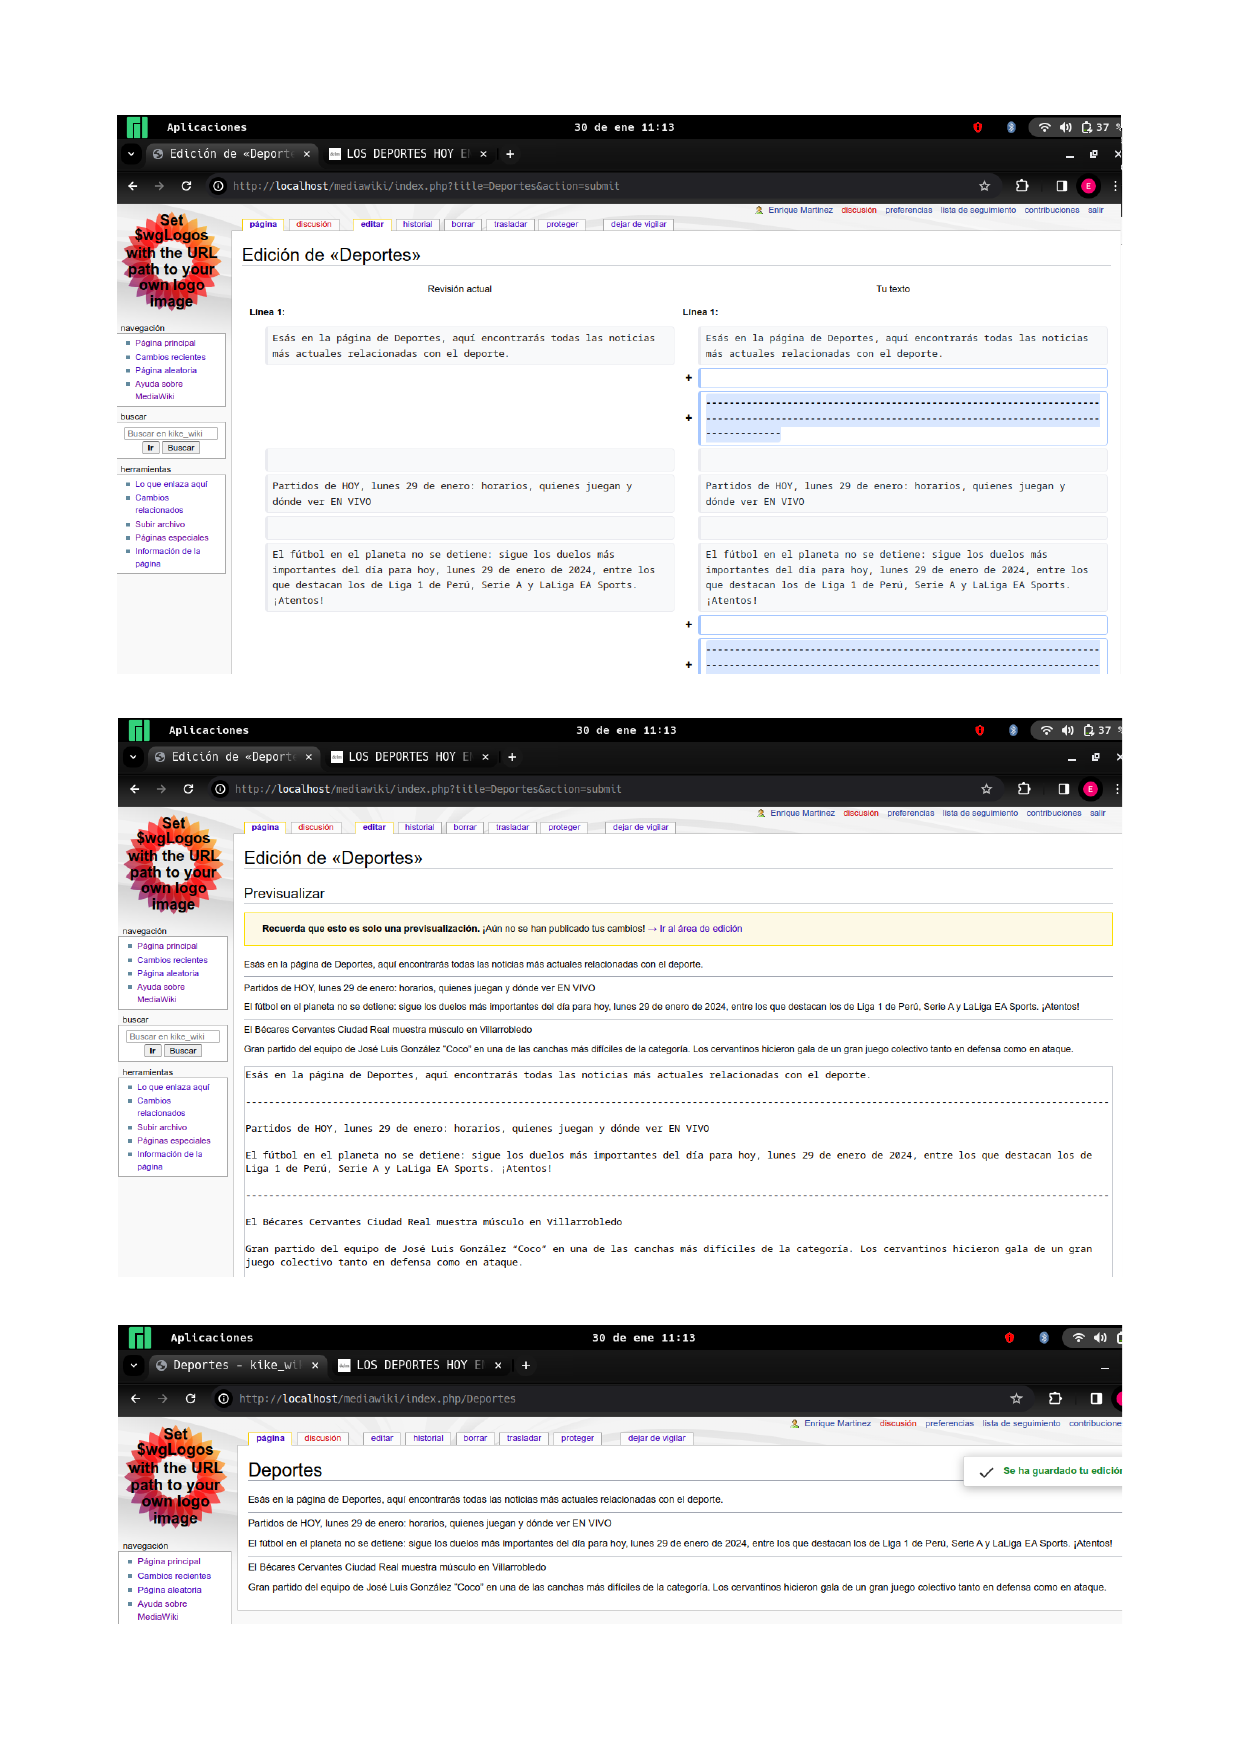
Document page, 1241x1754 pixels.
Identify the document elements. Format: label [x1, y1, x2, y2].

picture [117, 115, 1123, 674]
picture [118, 718, 1123, 1277]
picture [118, 1325, 1123, 1624]
